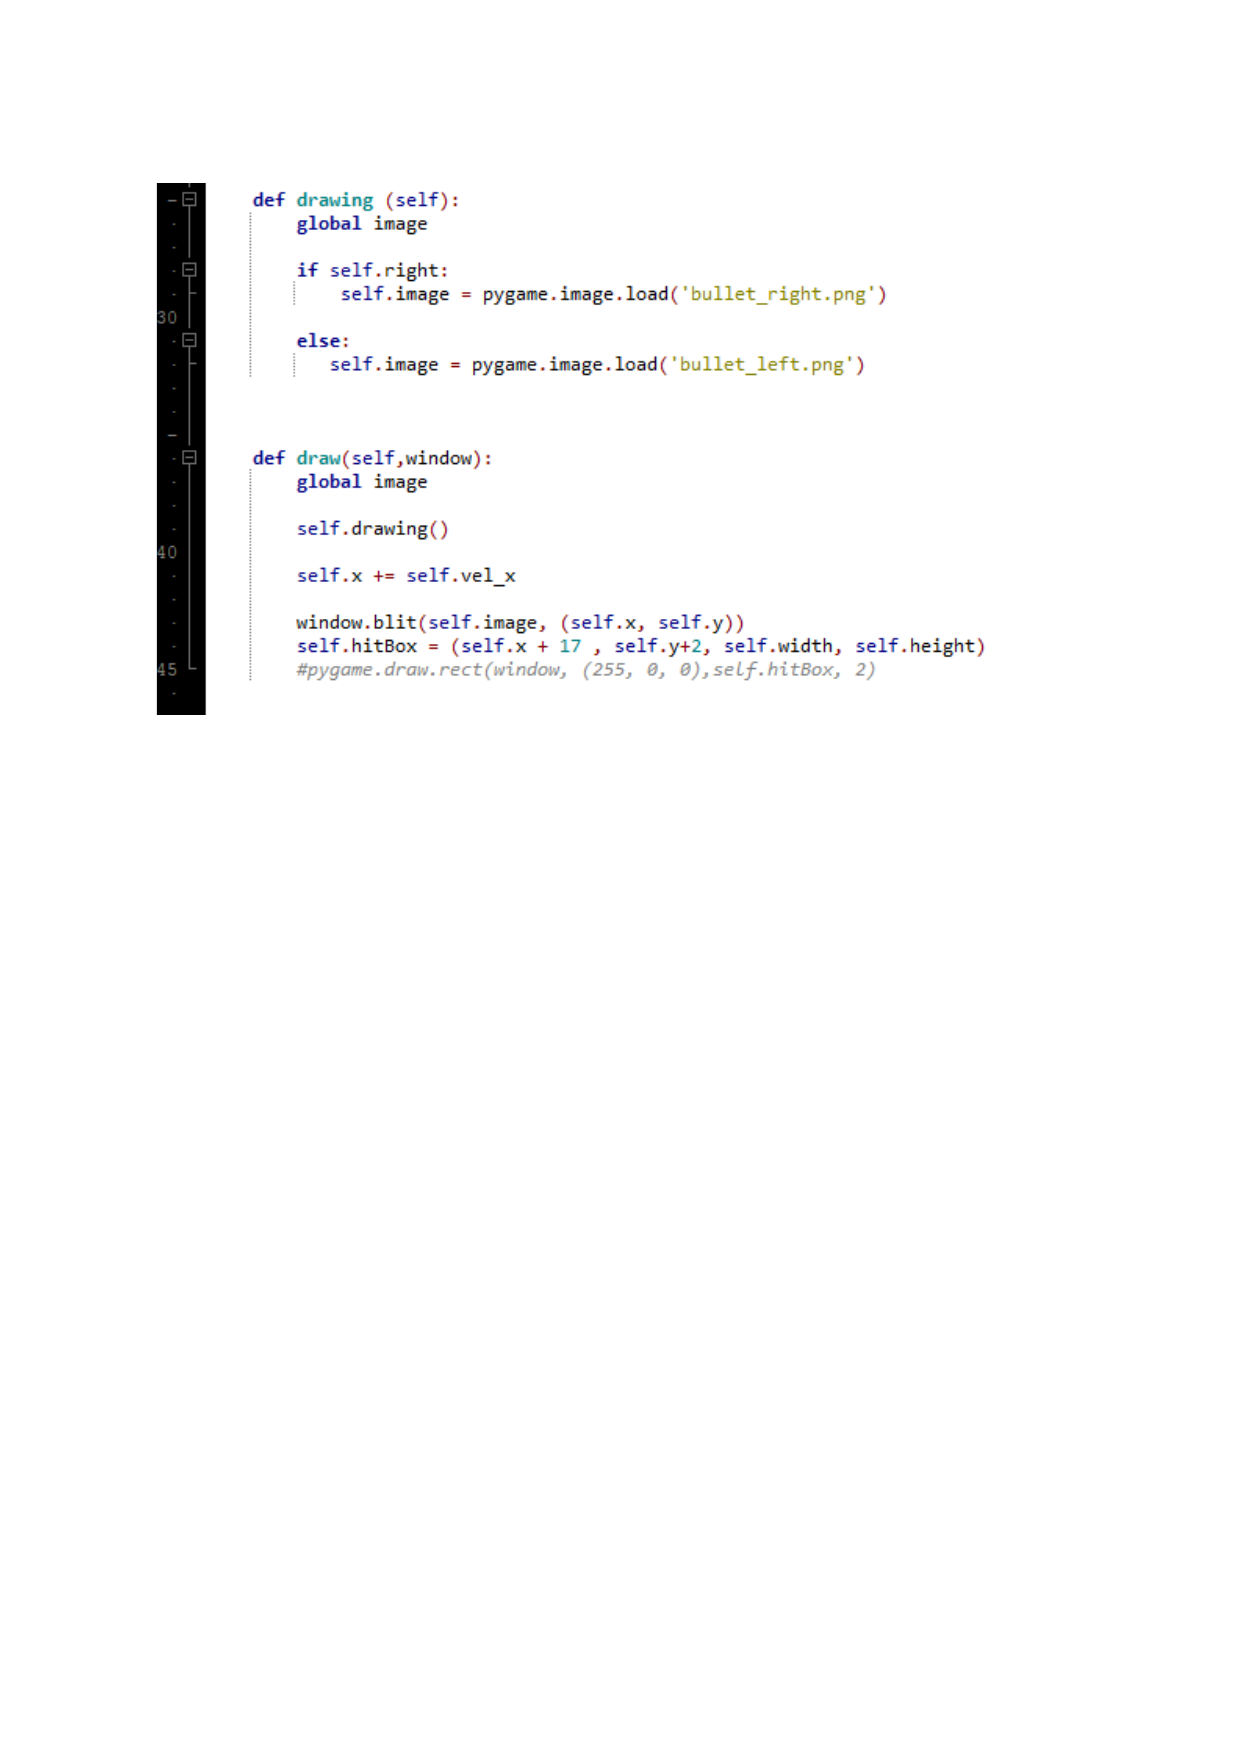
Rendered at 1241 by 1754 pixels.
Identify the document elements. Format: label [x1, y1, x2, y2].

picture [156, 183, 1068, 715]
